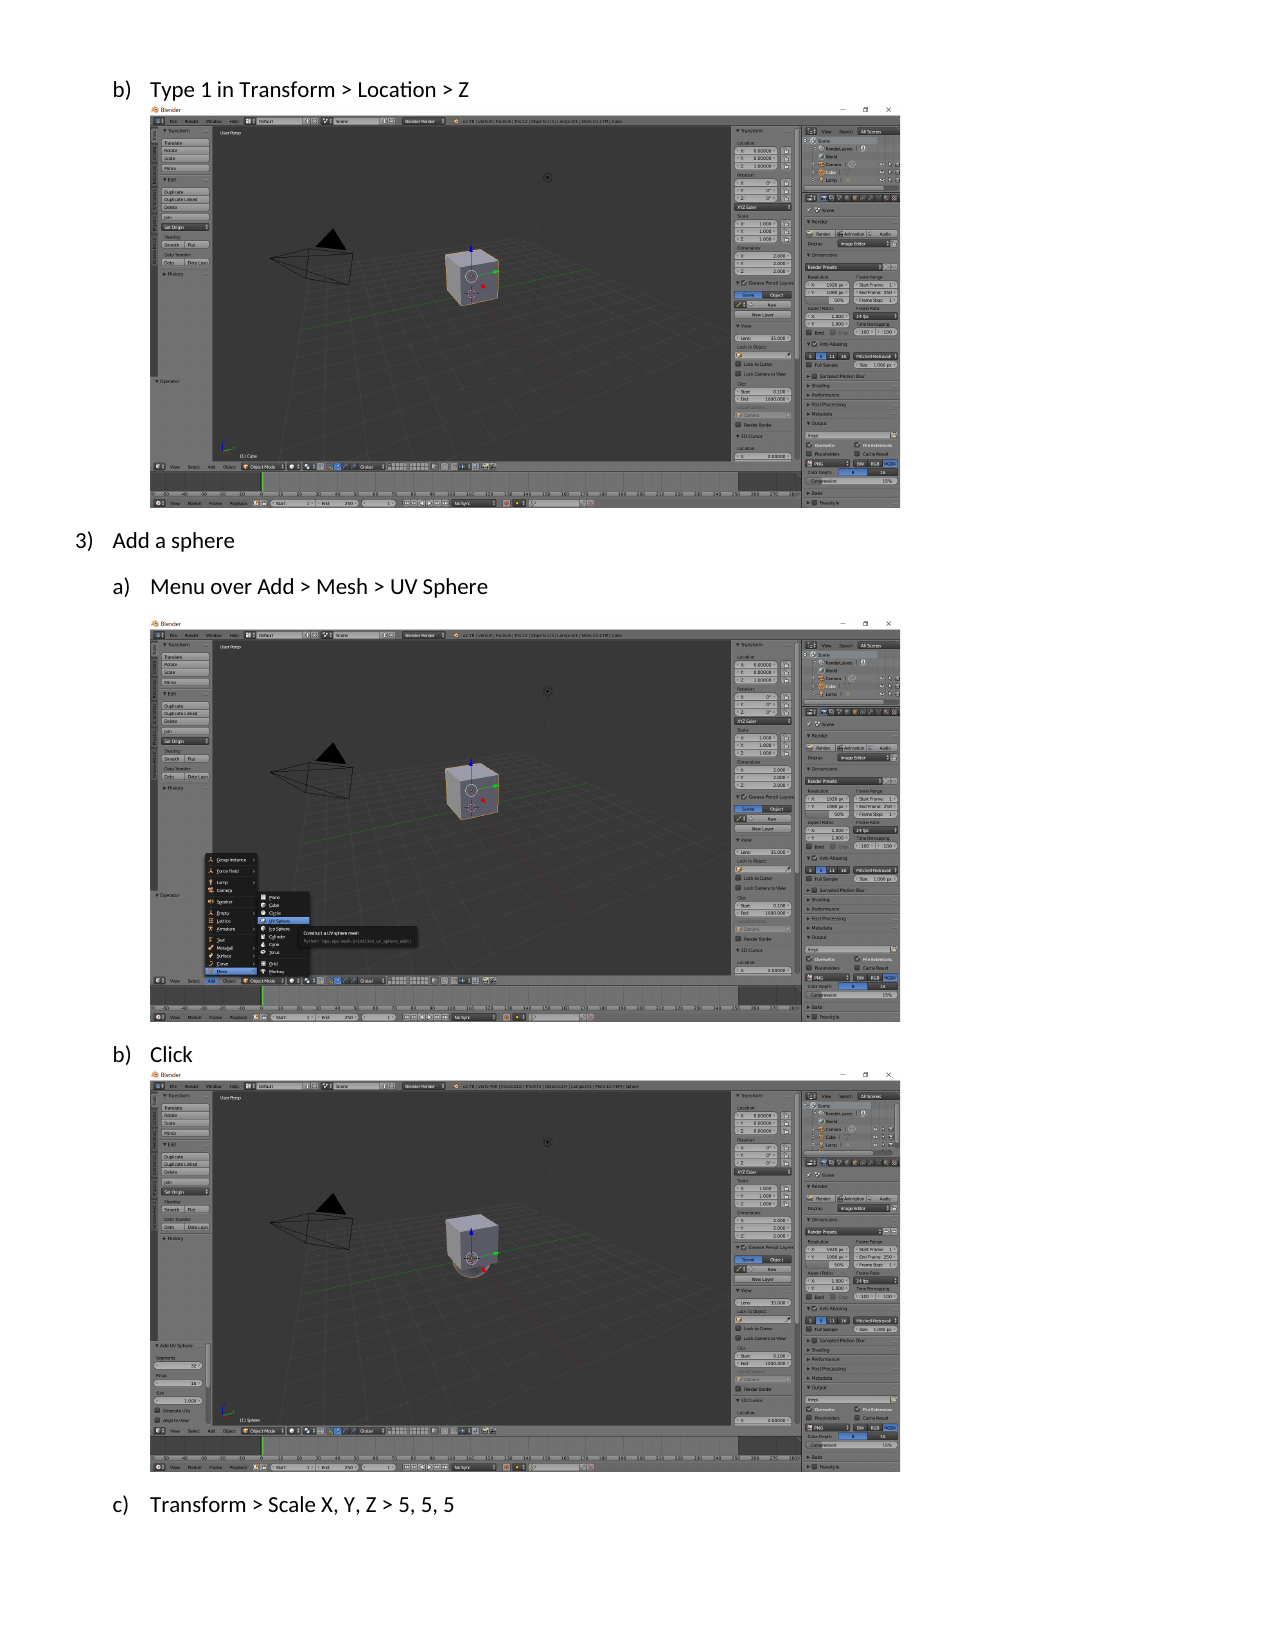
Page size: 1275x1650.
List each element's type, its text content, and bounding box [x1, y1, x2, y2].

list Menu over Add > Mesh > UV Sphere [112, 572, 1200, 600]
list Type 1 in Transform > Location > Z [112, 75, 1200, 507]
list Click [112, 1040, 1200, 1472]
list Transform > Scale X, Y, Z > 5, 5, 5 [112, 1490, 1200, 1518]
list Add a sphere [75, 526, 1200, 554]
